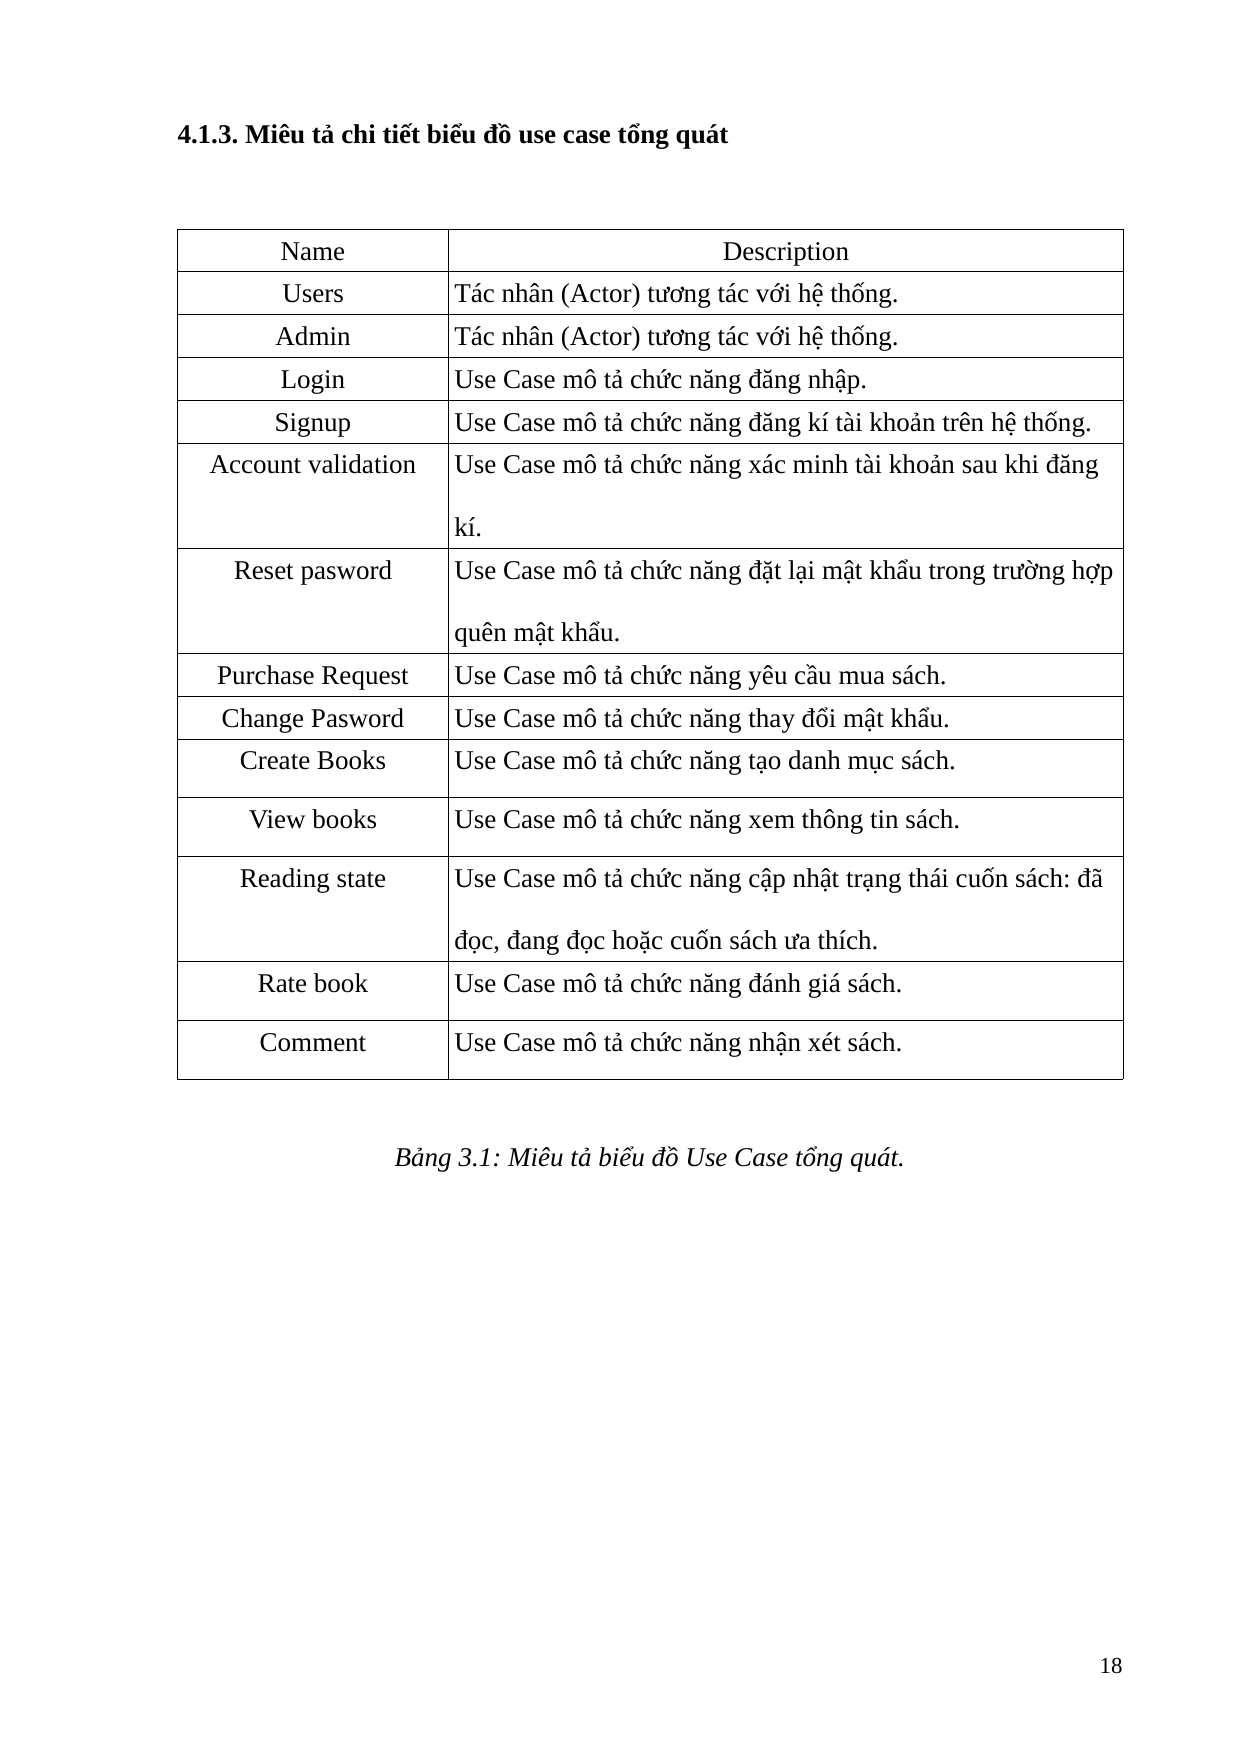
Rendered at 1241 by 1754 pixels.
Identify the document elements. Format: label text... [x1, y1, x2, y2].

table_cell Reading state [178, 857, 448, 961]
table_cell Create Books [178, 740, 448, 797]
table_cell Tác nhân (Actor) tương tác với hệ thống. [449, 315, 1123, 357]
table_cell Comment [178, 1021, 448, 1079]
table_header Description [449, 230, 1123, 271]
table_cell Tác nhân (Actor) tương tác với hệ thống. [449, 272, 1123, 314]
table_cell Use Case mô tả chức năng đăng kí tài khoản trên hệ thống. [449, 401, 1123, 443]
table_cell Admin [178, 315, 448, 357]
table_cell Use Case mô tả chức năng xem thông tin sách. [449, 798, 1123, 856]
table_cell Rate book [178, 962, 448, 1020]
table_header Name [178, 230, 448, 271]
table_cell Use Case mô tả chức năng đánh giá sách. [449, 962, 1123, 1020]
table_cell Use Case mô tả chức năng thay đổi mật khẩu. [449, 697, 1123, 738]
table_cell Use Case mô tả chức năng nhận xét sách. [449, 1021, 1123, 1079]
table_cell Change Pasword [178, 697, 448, 738]
table_cell Account validation [178, 444, 448, 548]
text Bảng 3.1: Miêu tả biểu đồ Use Case tổng quát. [177, 1141, 1122, 1172]
table_cell Use Case mô tả chức năng cập nhật trạng thái cuốn sách: đã đọc, đang đọc hoặc cuốn sách ưa thích. [449, 857, 1123, 961]
table_cell Signup [178, 401, 448, 443]
table_cell Use Case mô tả chức năng yêu cầu mua sách. [449, 654, 1123, 696]
table_cell Use Case mô tả chức năng tạo danh mục sách. [449, 740, 1123, 797]
table_cell Use Case mô tả chức năng đăng nhập. [449, 358, 1123, 400]
table_cell Login [178, 358, 448, 400]
table_cell Reset pasword [178, 549, 448, 653]
table_cell Purchase Request [178, 654, 448, 696]
table_cell Users [178, 272, 448, 314]
table_cell View books [178, 798, 448, 856]
subtitle 4.1.3. Miêu tả chi tiết biểu đồ use case tổng quát [177, 118, 1122, 149]
table_cell Use Case mô tả chức năng đặt lại mật khẩu trong trường hợp quên mật khẩu. [449, 549, 1123, 653]
table_cell Use Case mô tả chức năng xác minh tài khoản sau khi đăng kí. [449, 444, 1123, 548]
